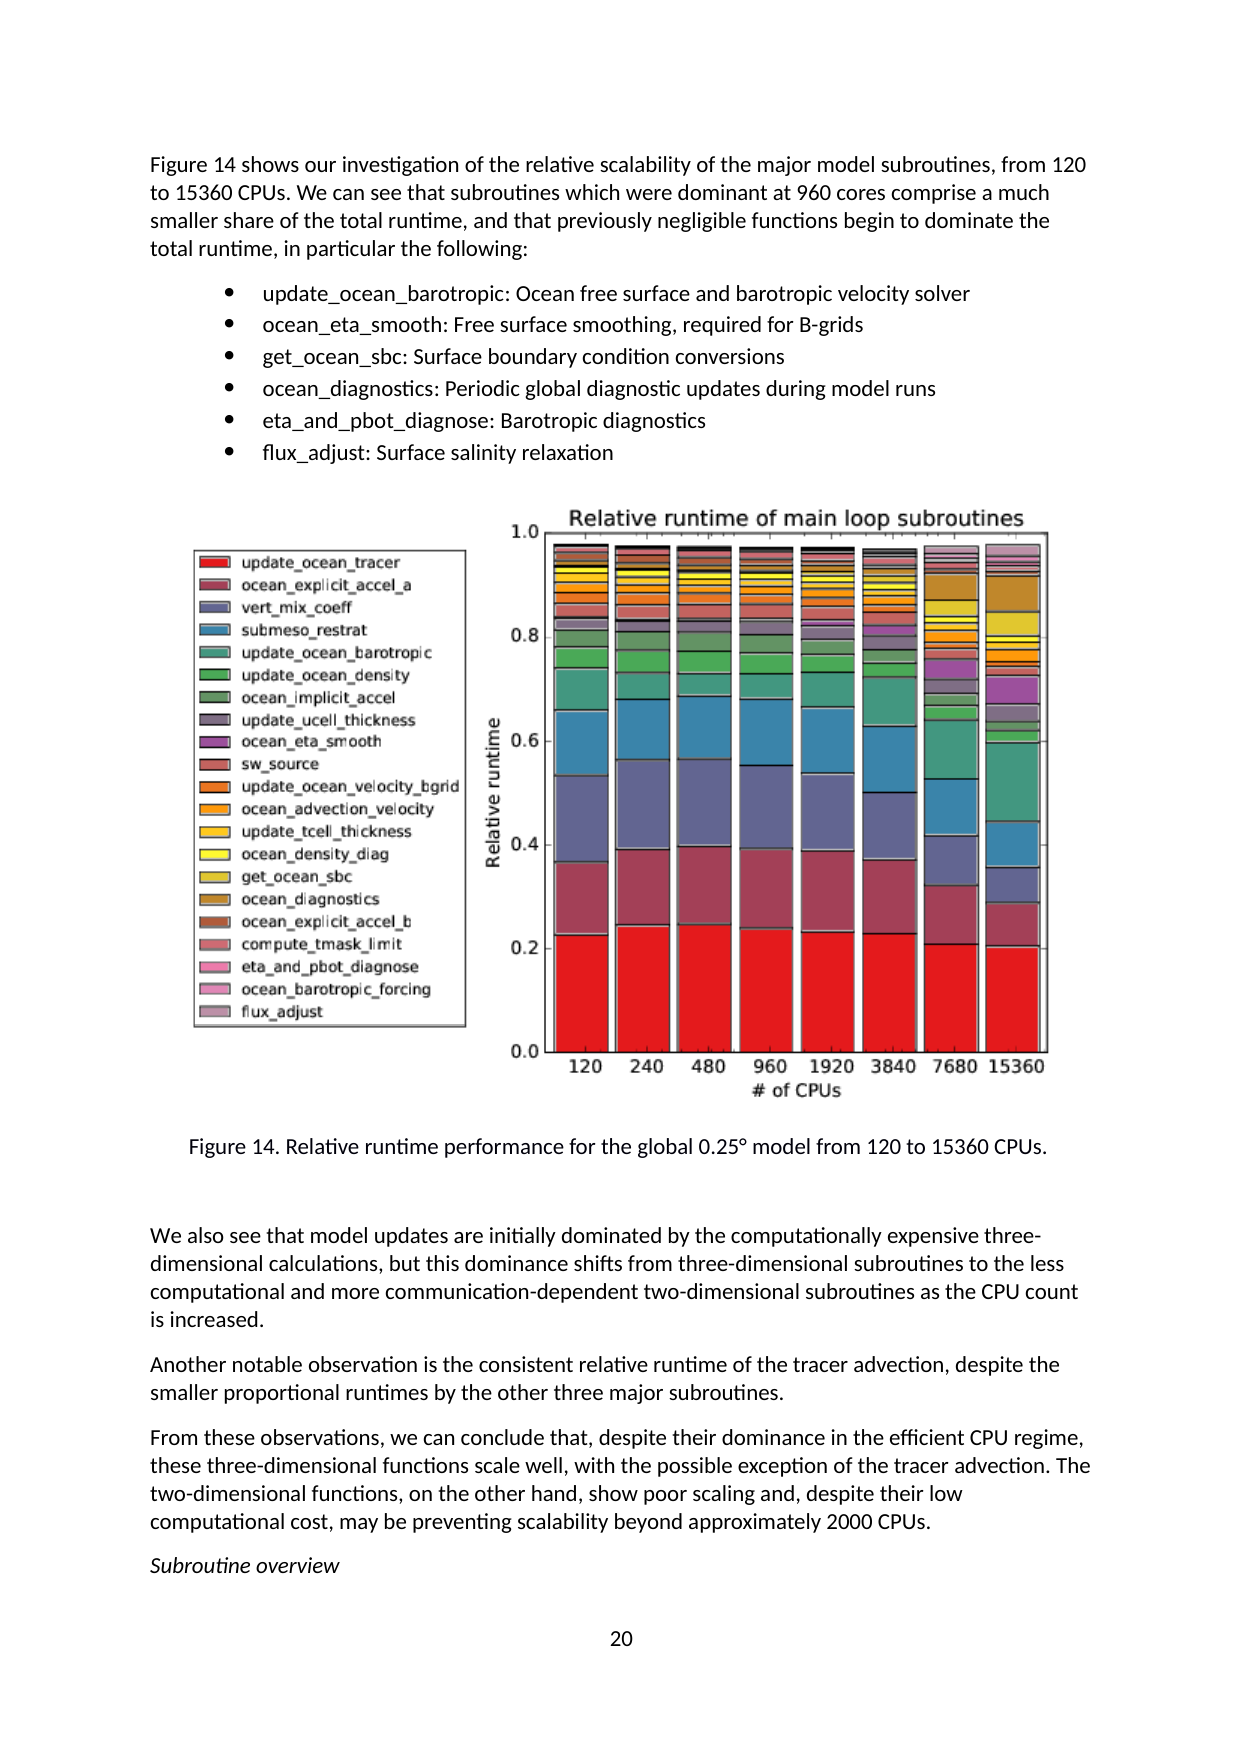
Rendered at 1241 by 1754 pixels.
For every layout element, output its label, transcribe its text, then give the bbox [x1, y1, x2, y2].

list update_ocean_barotropic: Ocean free surface and barotropic velocity solver [225, 279, 1092, 307]
text Figure 14 shows our investigation of the relative scalability of the major model subroutines, from 120 to 15360 CPUs. We can see that subroutines which were dominant at 960 cores comprise a much smaller share of the total runtime, and that previously negligible functions begin to dominate the total runtime, in particular the following: [150, 150, 1092, 262]
list ocean_eta_smooth: Free surface smoothing, required for B-grids [225, 311, 1092, 338]
list get_ocean_sbc: Surface boundary condition conversions [225, 342, 1092, 370]
picture [183, 500, 1059, 1112]
text From these observations, we can conclude that, despite their dominance in the efficient CPU regime, these three-dimensional functions scale well, with the possible exception of the tracer advection. The two-dimensional functions, on the other hand, show poor scaling and, despite their low computational cost, may be preventing scalability beyond approximately 2000 CPUs. [150, 1423, 1092, 1535]
text Subroutine overview [150, 1552, 1092, 1579]
list eta_and_pbot_diagnose: Barotropic diagnostics [225, 406, 1092, 434]
list flux_adjust: Surface salinity relaxation [225, 438, 1092, 496]
text We also see that model updates are initially dominated by the computationally expensive three-dimensional calculations, but this dominance shifts from three-dimensional subroutines to the less computational and more communication-dependent two-dimensional subroutines as the CPU count is increased. [150, 1221, 1092, 1333]
text Another notable observation is the consistent relative runtime of the tracer advection, despite the smaller proportional runtimes by the other three major subroutines. [150, 1350, 1092, 1406]
text Figure 14. Relative runtime performance for the global 0.25° model from 120 to 15360 CPUs. [150, 1132, 1092, 1160]
list ocean_diagnostics: Periodic global diagnostic updates during model runs [225, 374, 1092, 402]
